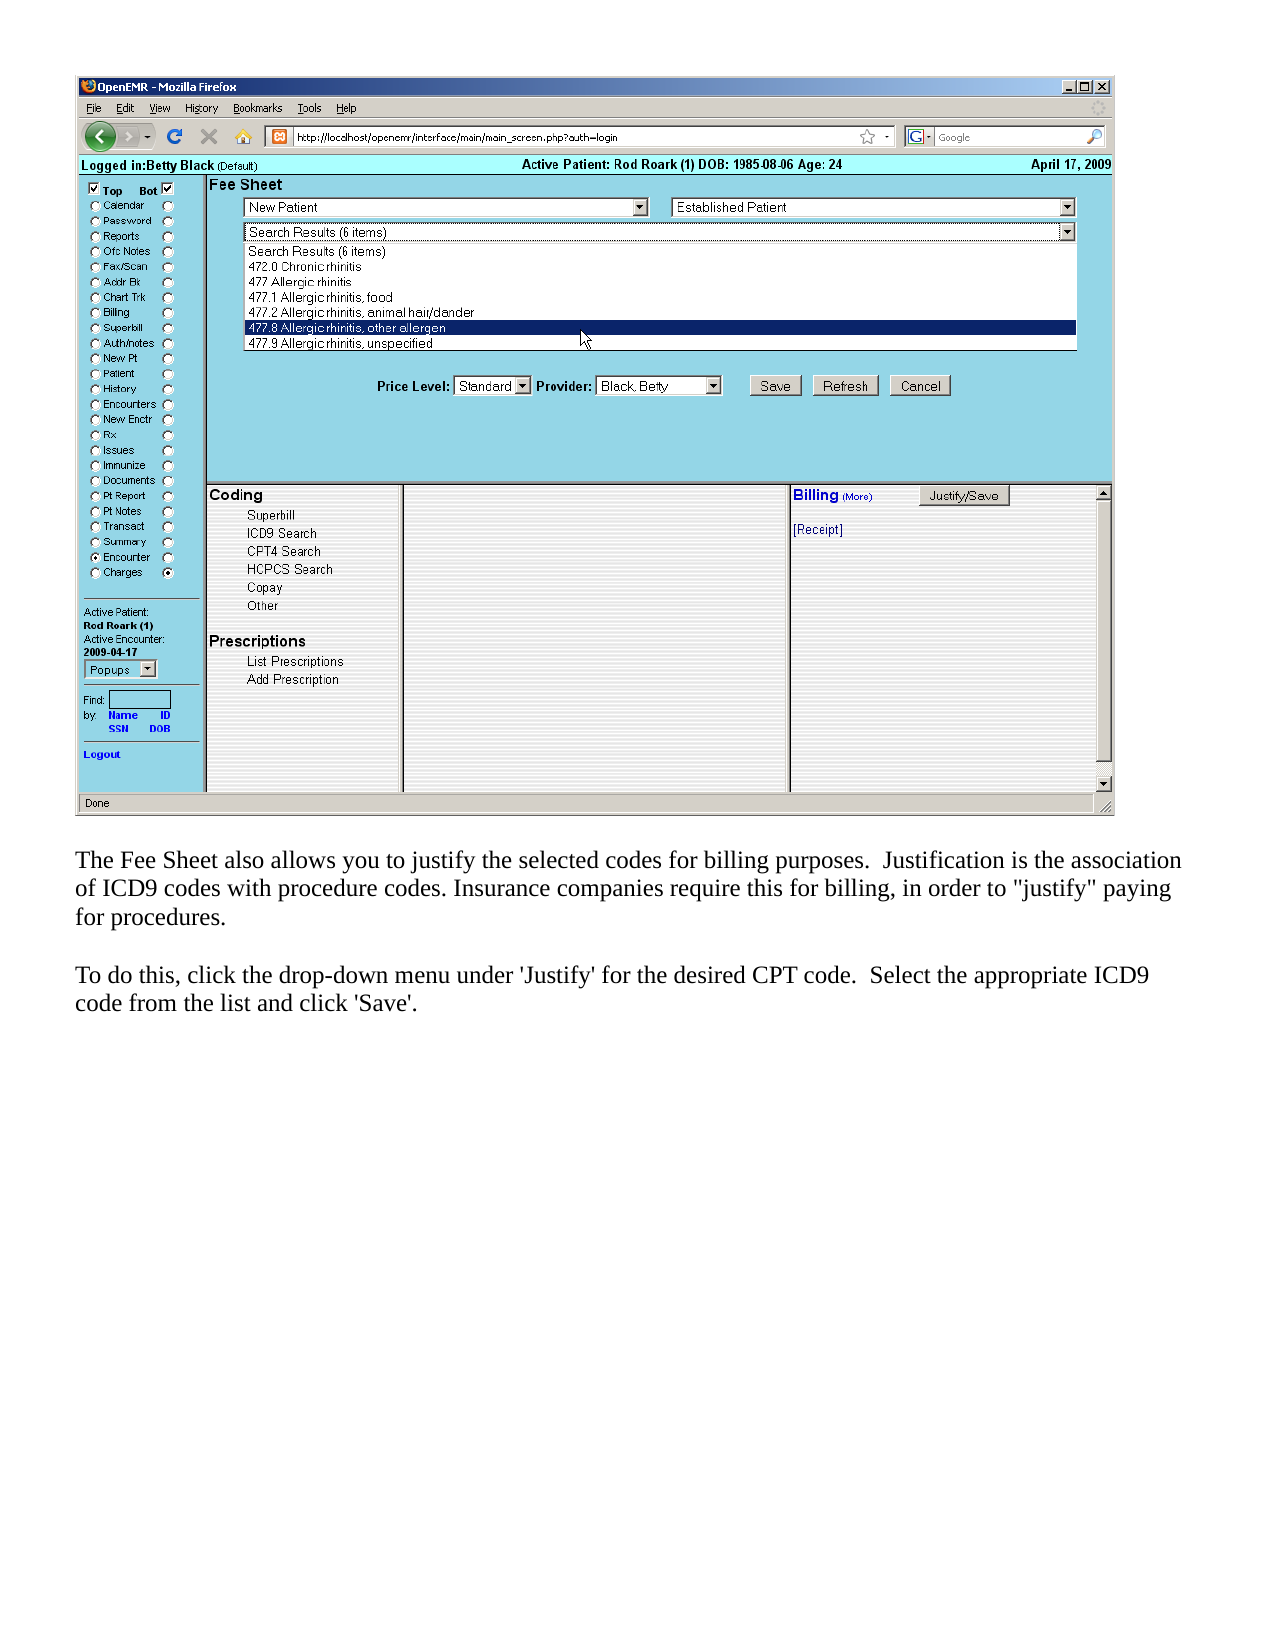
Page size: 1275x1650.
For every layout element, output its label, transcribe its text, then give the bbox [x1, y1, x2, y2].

text The Fee Sheet also allows you to justify the selected codes for billing purposes. Justification is the association of ICD9 codes with procedure codes. Insurance companies require this for billing, in order to "justify" paying for procedures. [75, 845, 1200, 931]
text To do this, click the drop-down menu under 'Justify' for the desired CPT code. Select the appropriate ICD9 code from the list and click 'Save'. [75, 960, 1200, 1017]
picture [75, 75, 1115, 816]
